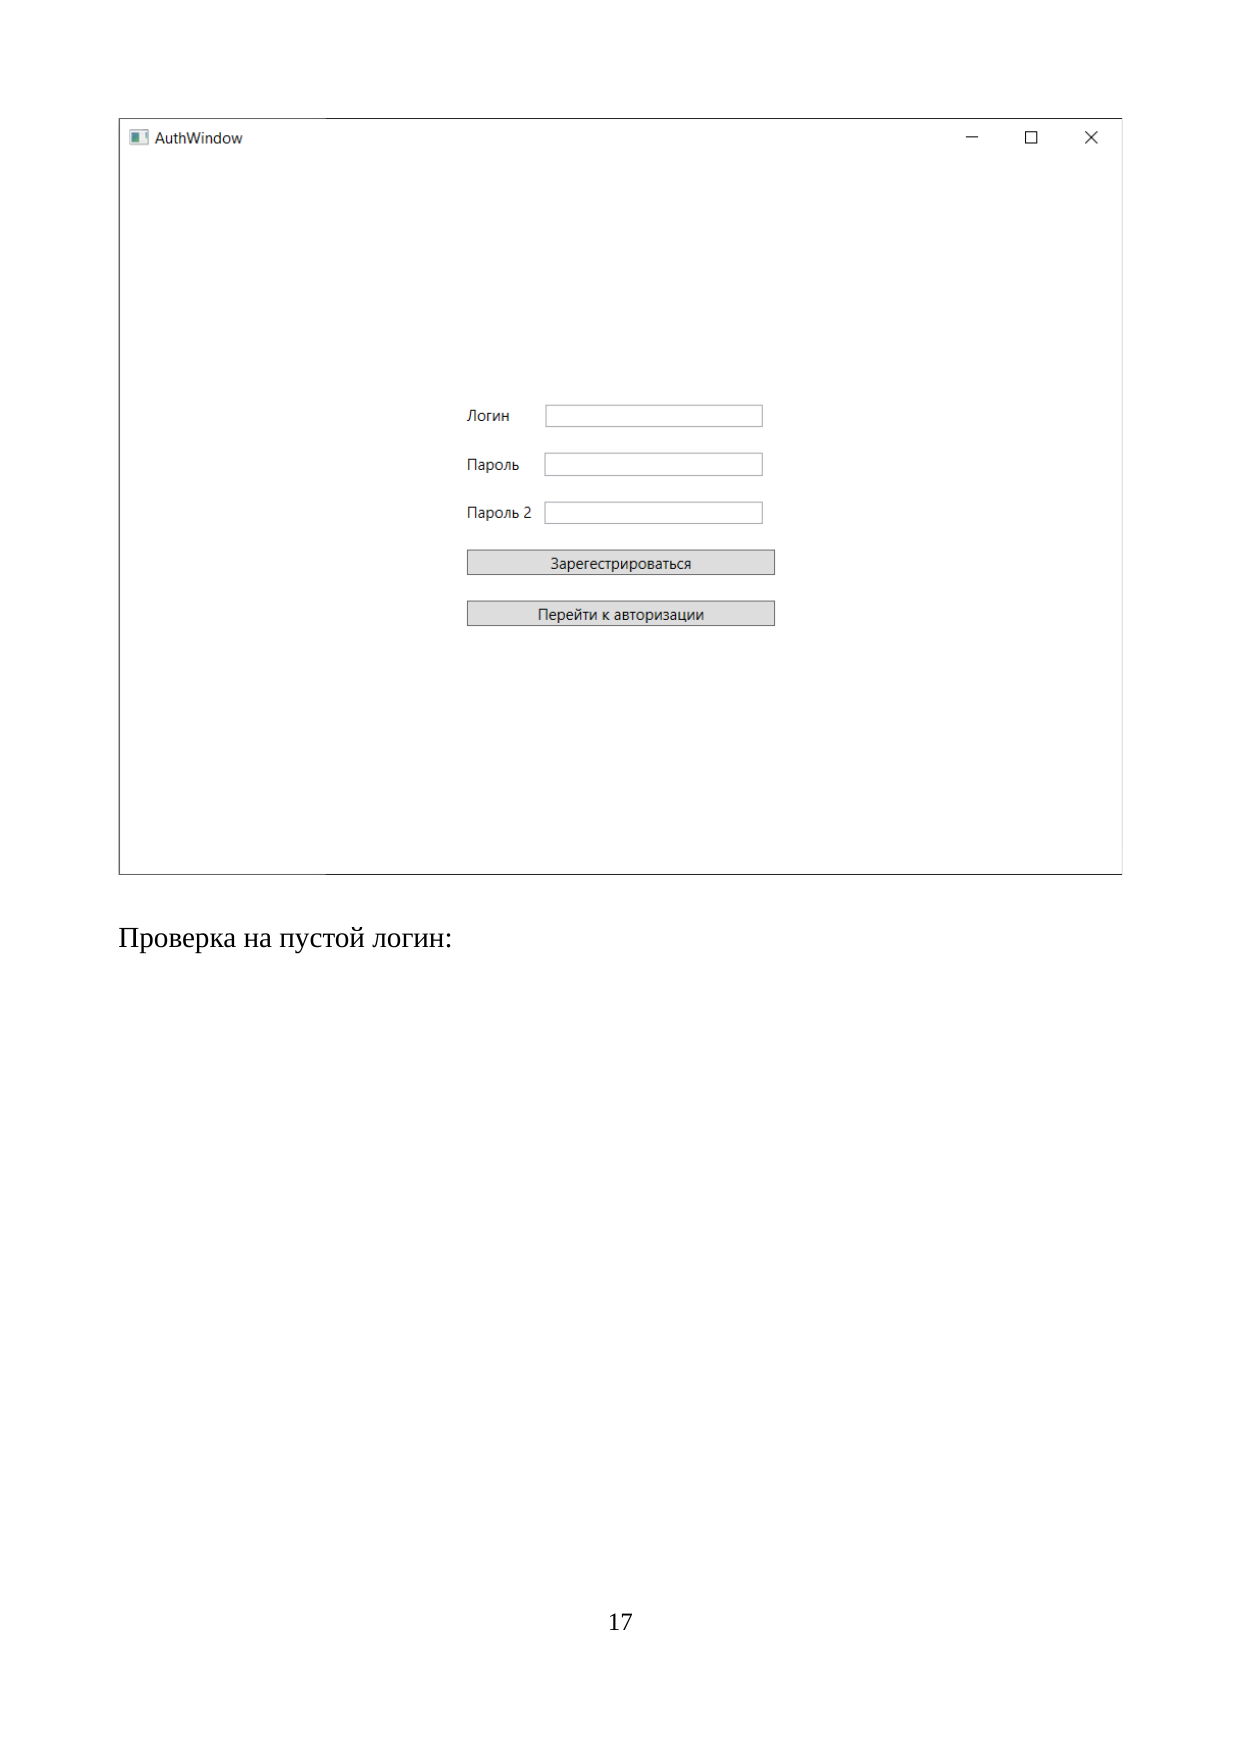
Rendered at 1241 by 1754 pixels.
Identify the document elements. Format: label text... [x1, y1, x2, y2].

text Проверка на пустой логин: [118, 921, 1122, 954]
picture [118, 118, 1123, 875]
